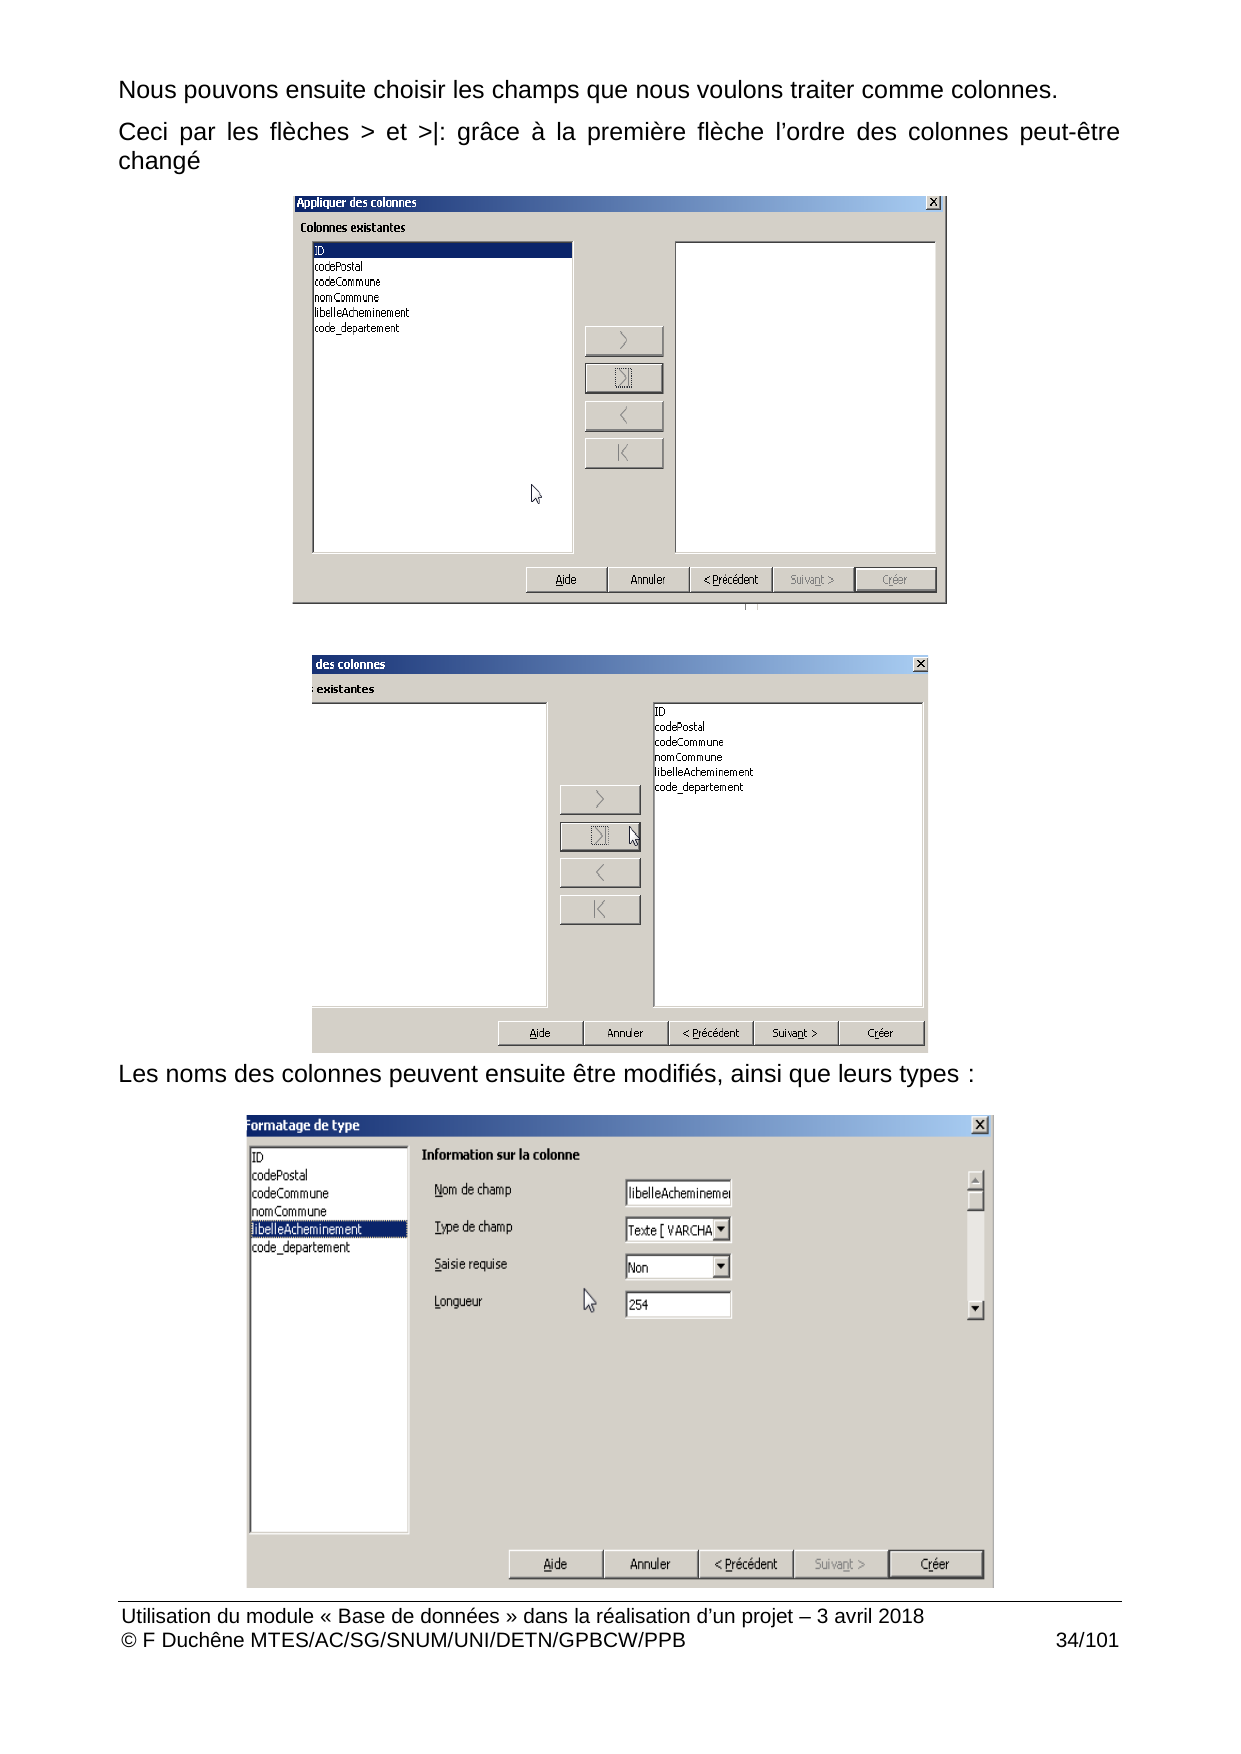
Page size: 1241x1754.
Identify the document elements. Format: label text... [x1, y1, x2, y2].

text Les noms des colonnes peuvent ensuite être modifiés, ainsi que leurs types : [118, 1059, 1122, 1088]
text Ceci par les flèches > et >|: grâce à la première flèche l’ordre des colonnes peut-être changé [118, 117, 1122, 175]
text Nous pouvons ensuite choisir les champs que nous voulons traiter comme colonnes. [118, 75, 1122, 104]
